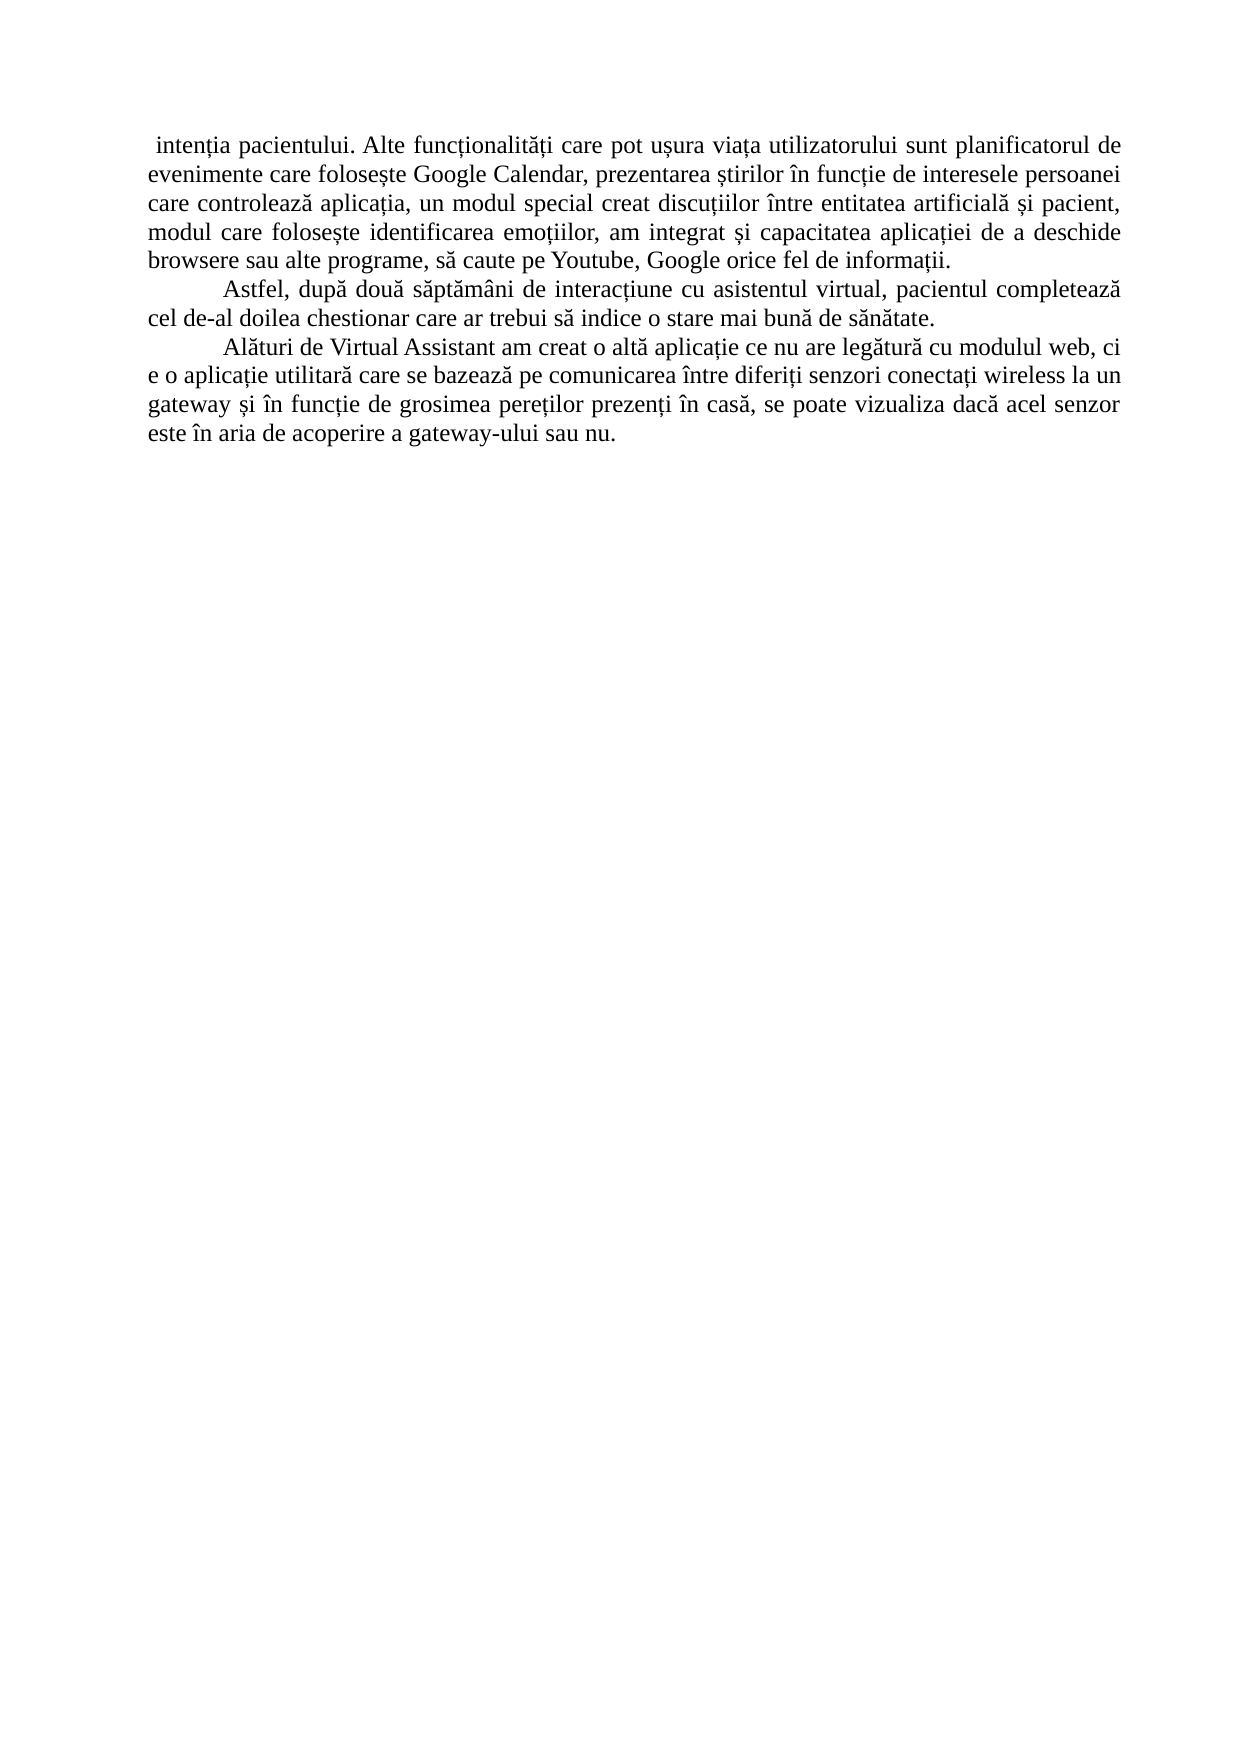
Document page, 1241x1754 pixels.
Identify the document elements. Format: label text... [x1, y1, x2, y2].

text Astfel, după două săptămâni de interacțiune cu asistentul virtual, pacientul completează cel de-al doilea chestionar care ar trebui să indice o stare mai bună de sănătate. [148, 274, 1122, 332]
text Alături de Virtual Assistant am creat o altă aplicație ce nu are legătură cu modulul web, ci e o aplicație utilitară care se bazează pe comunicarea între diferiți senzori conectați wireless la un gateway și în funcție de grosimea pereților prezenți în casă, se poate vizualiza dacă acel senzor este în aria de acoperire a gateway-ului sau nu. [148, 332, 1122, 447]
text intenția pacientului. Alte funcționalități care pot ușura viața utilizatorului sunt planificatorul de evenimente care folosește Google Calendar, prezentarea știrilor în funcție de interesele persoanei care controlează aplicația, un modul special creat discuțiilor între entitatea artificială și pacient, modul care folosește identificarea emoțiilor, am integrat și capacitatea aplicației de a deschide browsere sau alte programe, să caute pe Youtube, Google orice fel de informații. [148, 131, 1122, 274]
